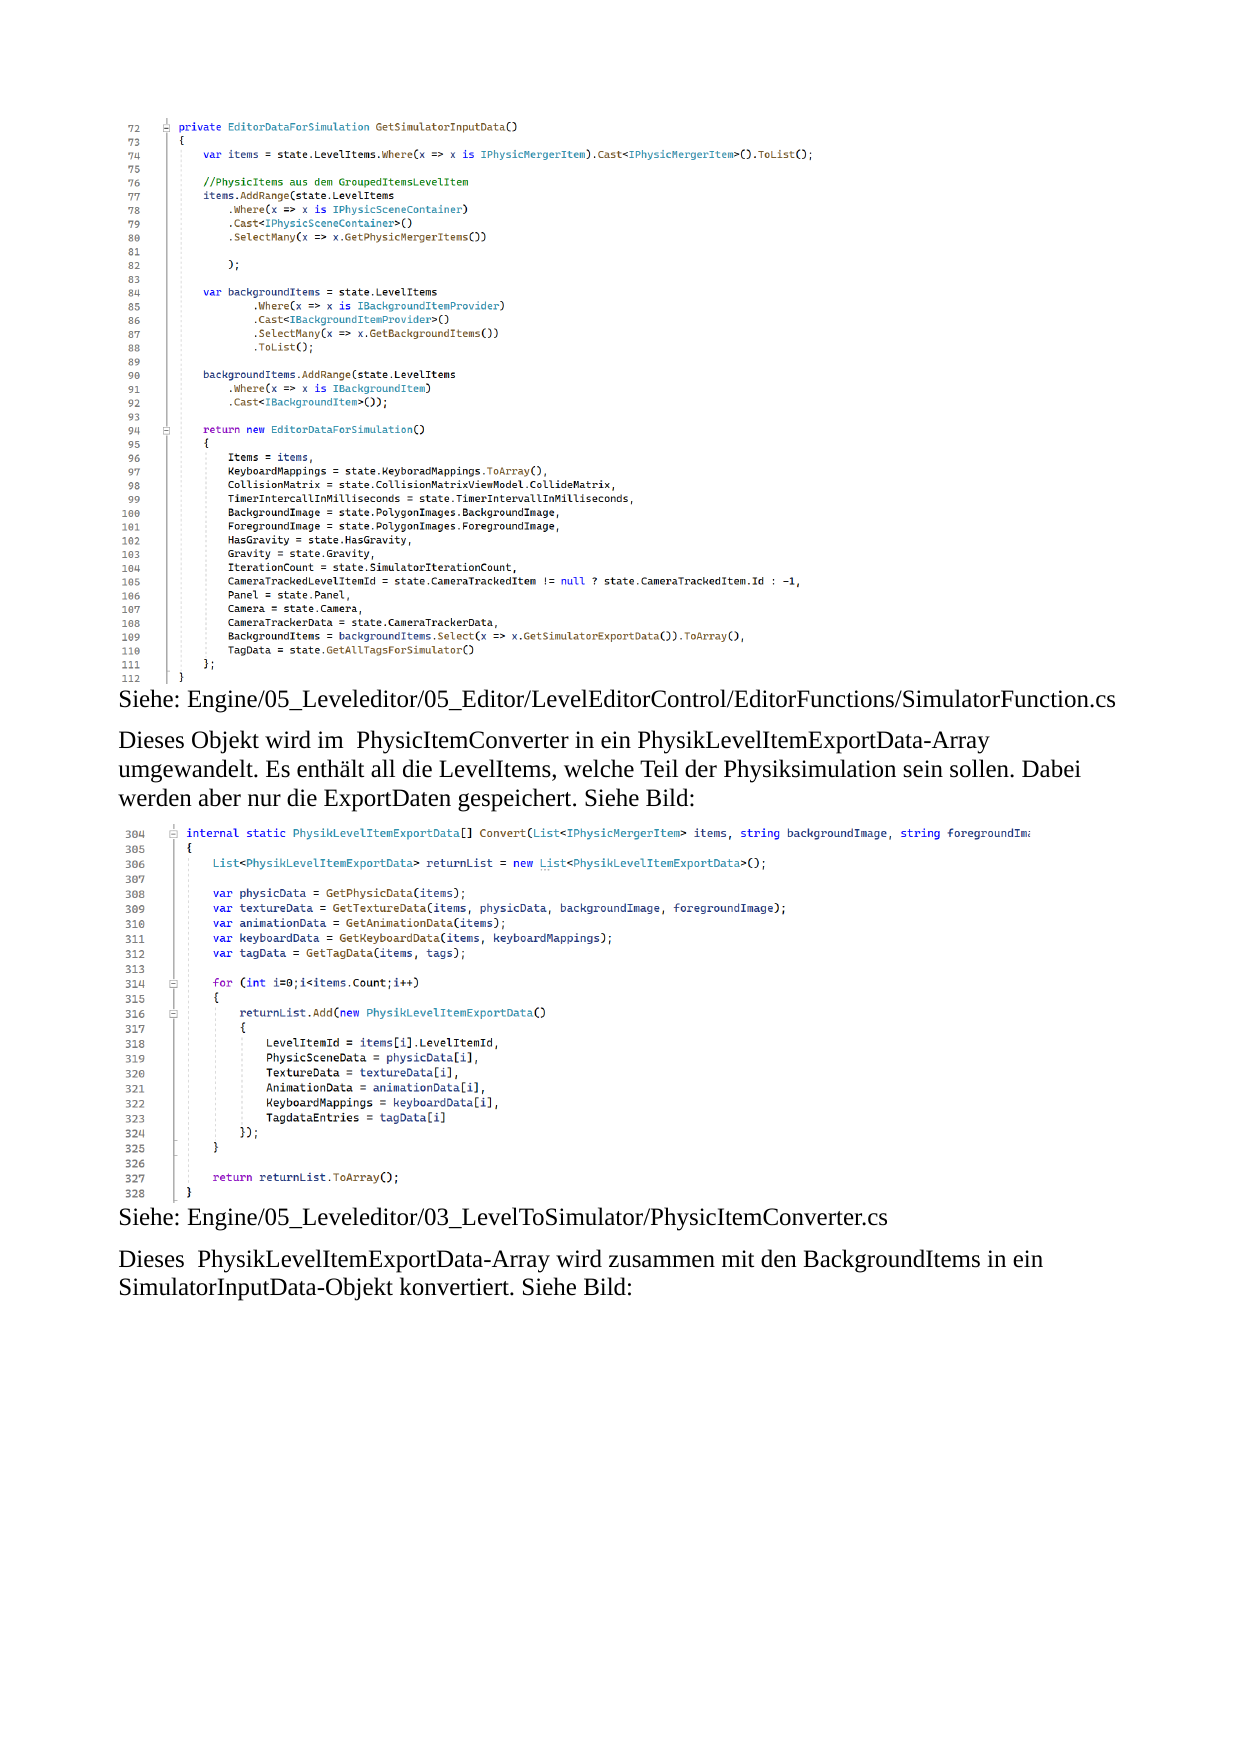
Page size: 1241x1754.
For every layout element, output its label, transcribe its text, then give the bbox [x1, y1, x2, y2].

text Dieses Objekt wird im PhysicItemConverter in ein PhysikLevelItemExportData-Array umgewandelt. Es enthält all die LevelItems, welche Teil der Physiksimulation sein sollen. Dabei werden aber nur die ExportDaten gespeichert. Siehe Bild: [118, 725, 1122, 812]
picture [118, 824, 1031, 1203]
text Siehe: Engine/05_Leveleditor/05_Editor/LevelEditorControl/EditorFunctions/SimulatorFunction.cs [118, 118, 1122, 713]
text Siehe: Engine/05_Leveleditor/03_LevelToSimulator/PhysicItemConverter.cs [118, 824, 1122, 1231]
picture [118, 118, 814, 684]
text Dieses PhysikLevelItemExportData-Array wird zusammen mit den BackgroundItems in ein SimulatorInputData-Objekt konvertiert. Siehe Bild: [118, 1244, 1122, 1301]
